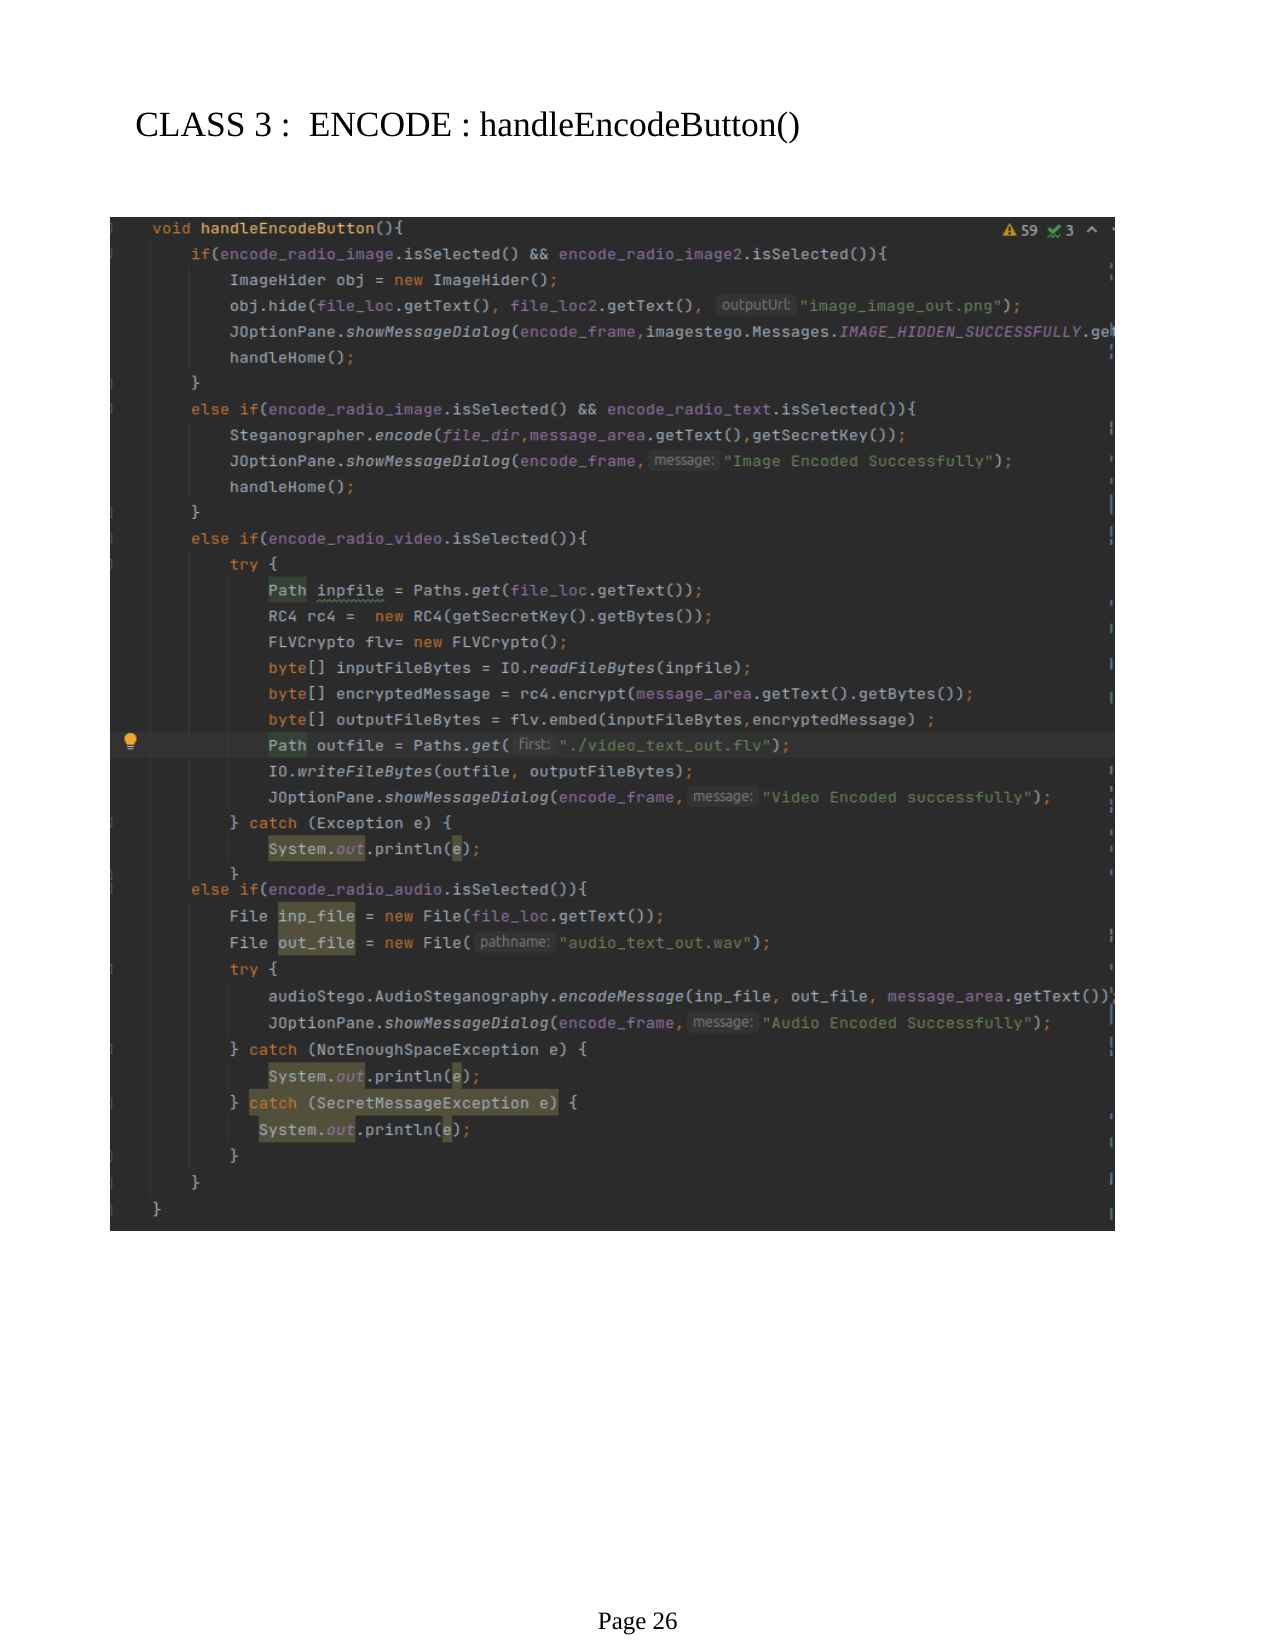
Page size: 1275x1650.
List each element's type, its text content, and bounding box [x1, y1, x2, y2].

text CLASS 3 : ENCODE : handleEncodeButton() [135, 104, 1140, 144]
picture [110, 217, 1115, 1231]
